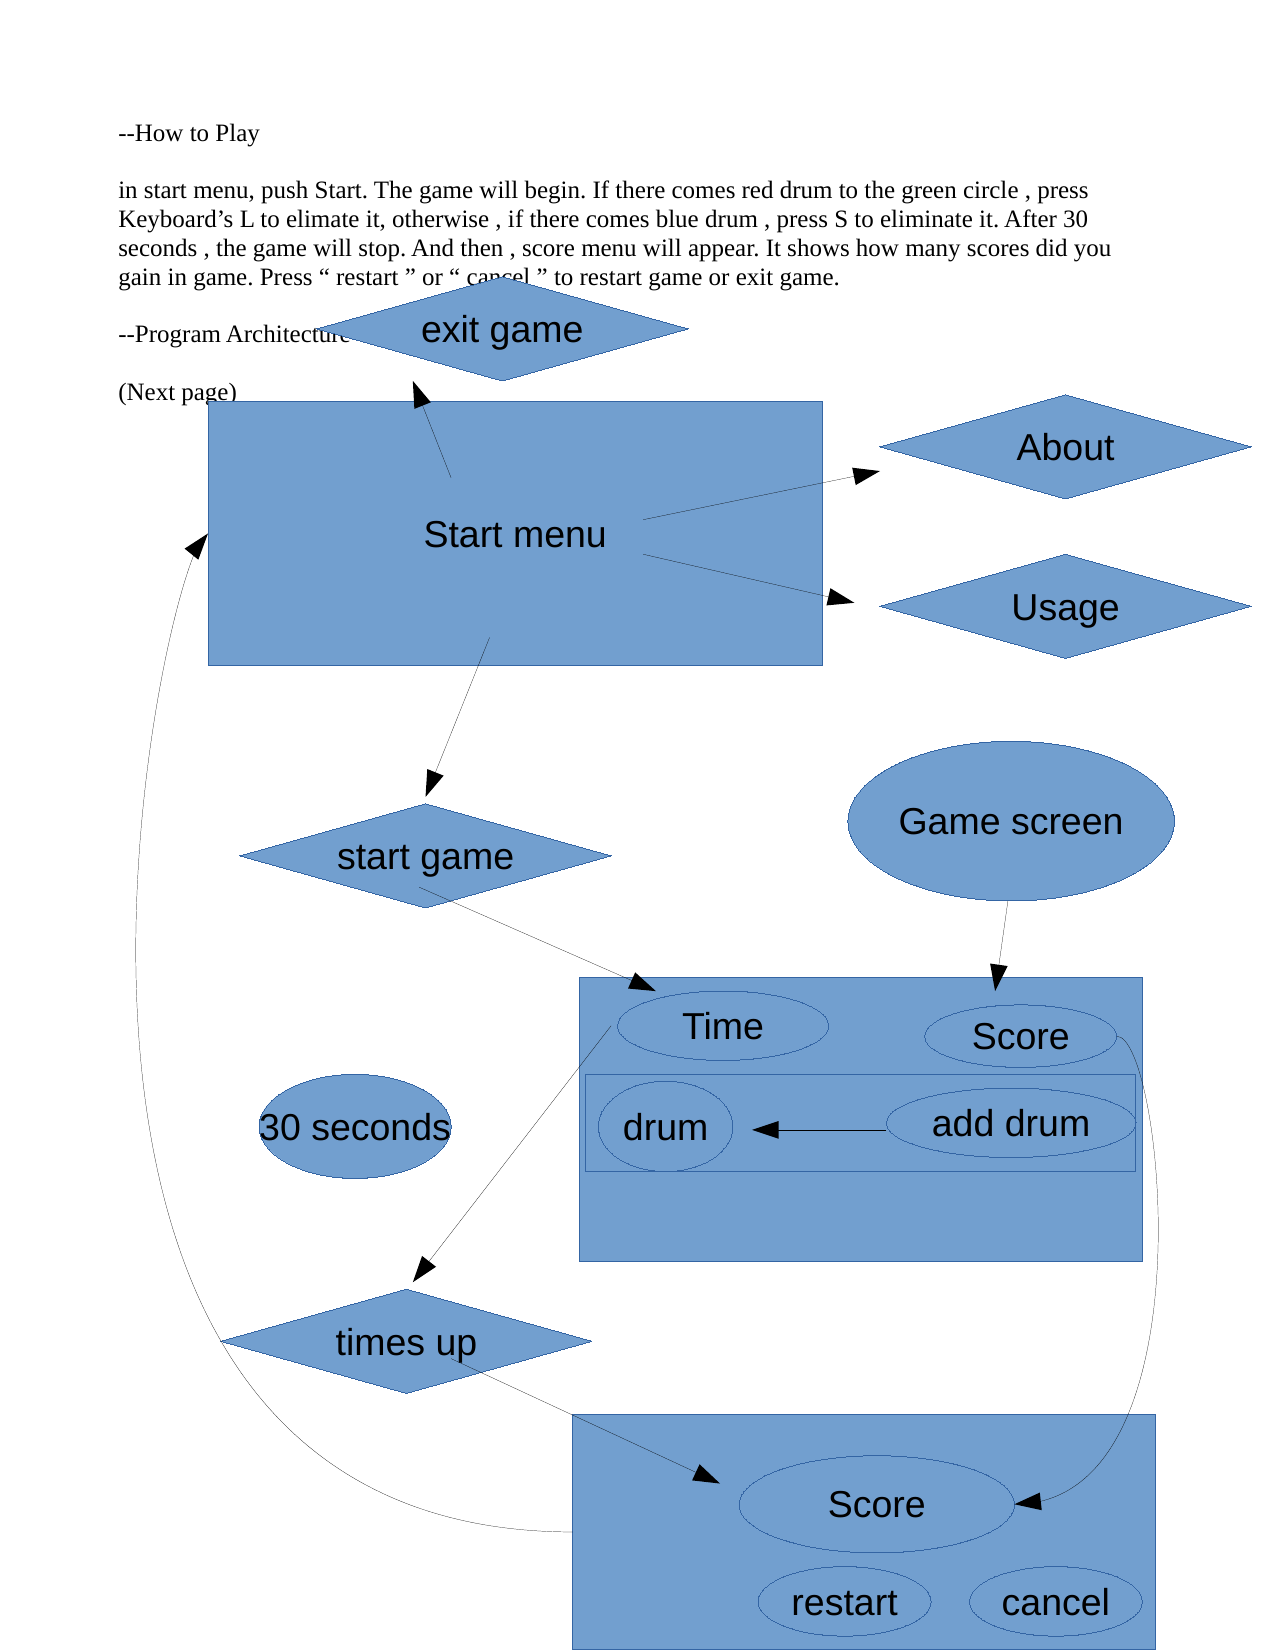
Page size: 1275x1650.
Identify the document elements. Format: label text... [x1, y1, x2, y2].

text [624, 319, 1157, 348]
text in start menu, push Start. The game will begin. If there comes red drum to the green circle , press Keyboard’s L to elimate it, otherwise , if there comes blue drum , press S to eliminate it. After 30 seconds , the game will stop. And then , score menu will appear. It shows how many scores did you gain in game. Press “ restart ” or “ cancel ” to restart game or exit game. [118, 176, 1157, 291]
text (Next page) [118, 377, 1157, 406]
text --Program Architecture [118, 319, 381, 348]
text --How to Play [118, 118, 1157, 147]
